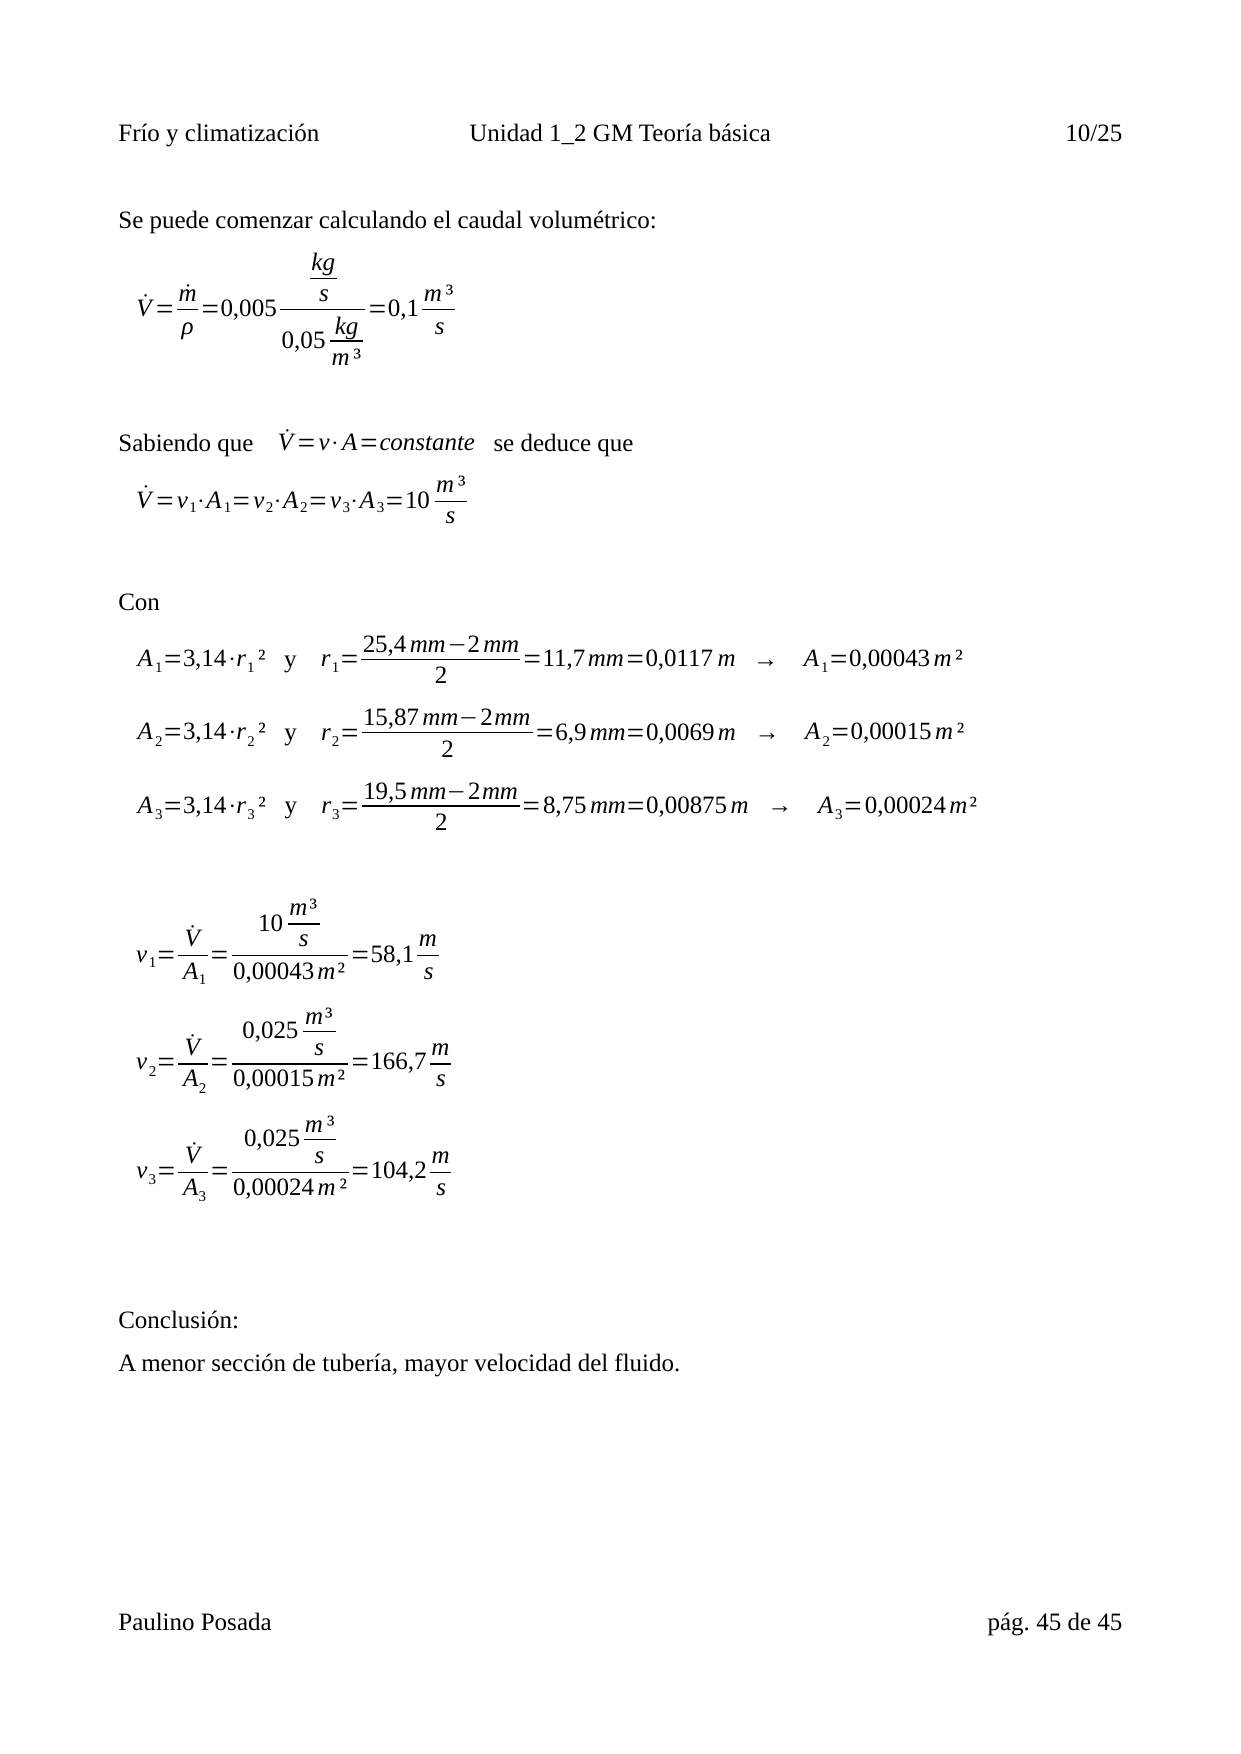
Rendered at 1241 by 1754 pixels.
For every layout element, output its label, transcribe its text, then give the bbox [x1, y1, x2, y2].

text y → [118, 631, 1122, 689]
text A menor sección de tubería, mayor velocidad del fluido. [118, 1348, 1122, 1377]
text Sabiendo que se deduce que [118, 428, 1122, 456]
text Con [118, 587, 1122, 616]
text Conclusión: [118, 1305, 1122, 1334]
text y → [118, 777, 1122, 836]
text Se puede comenzar calculando el caudal volumétrico: [118, 205, 1122, 234]
text y → [118, 704, 1122, 763]
